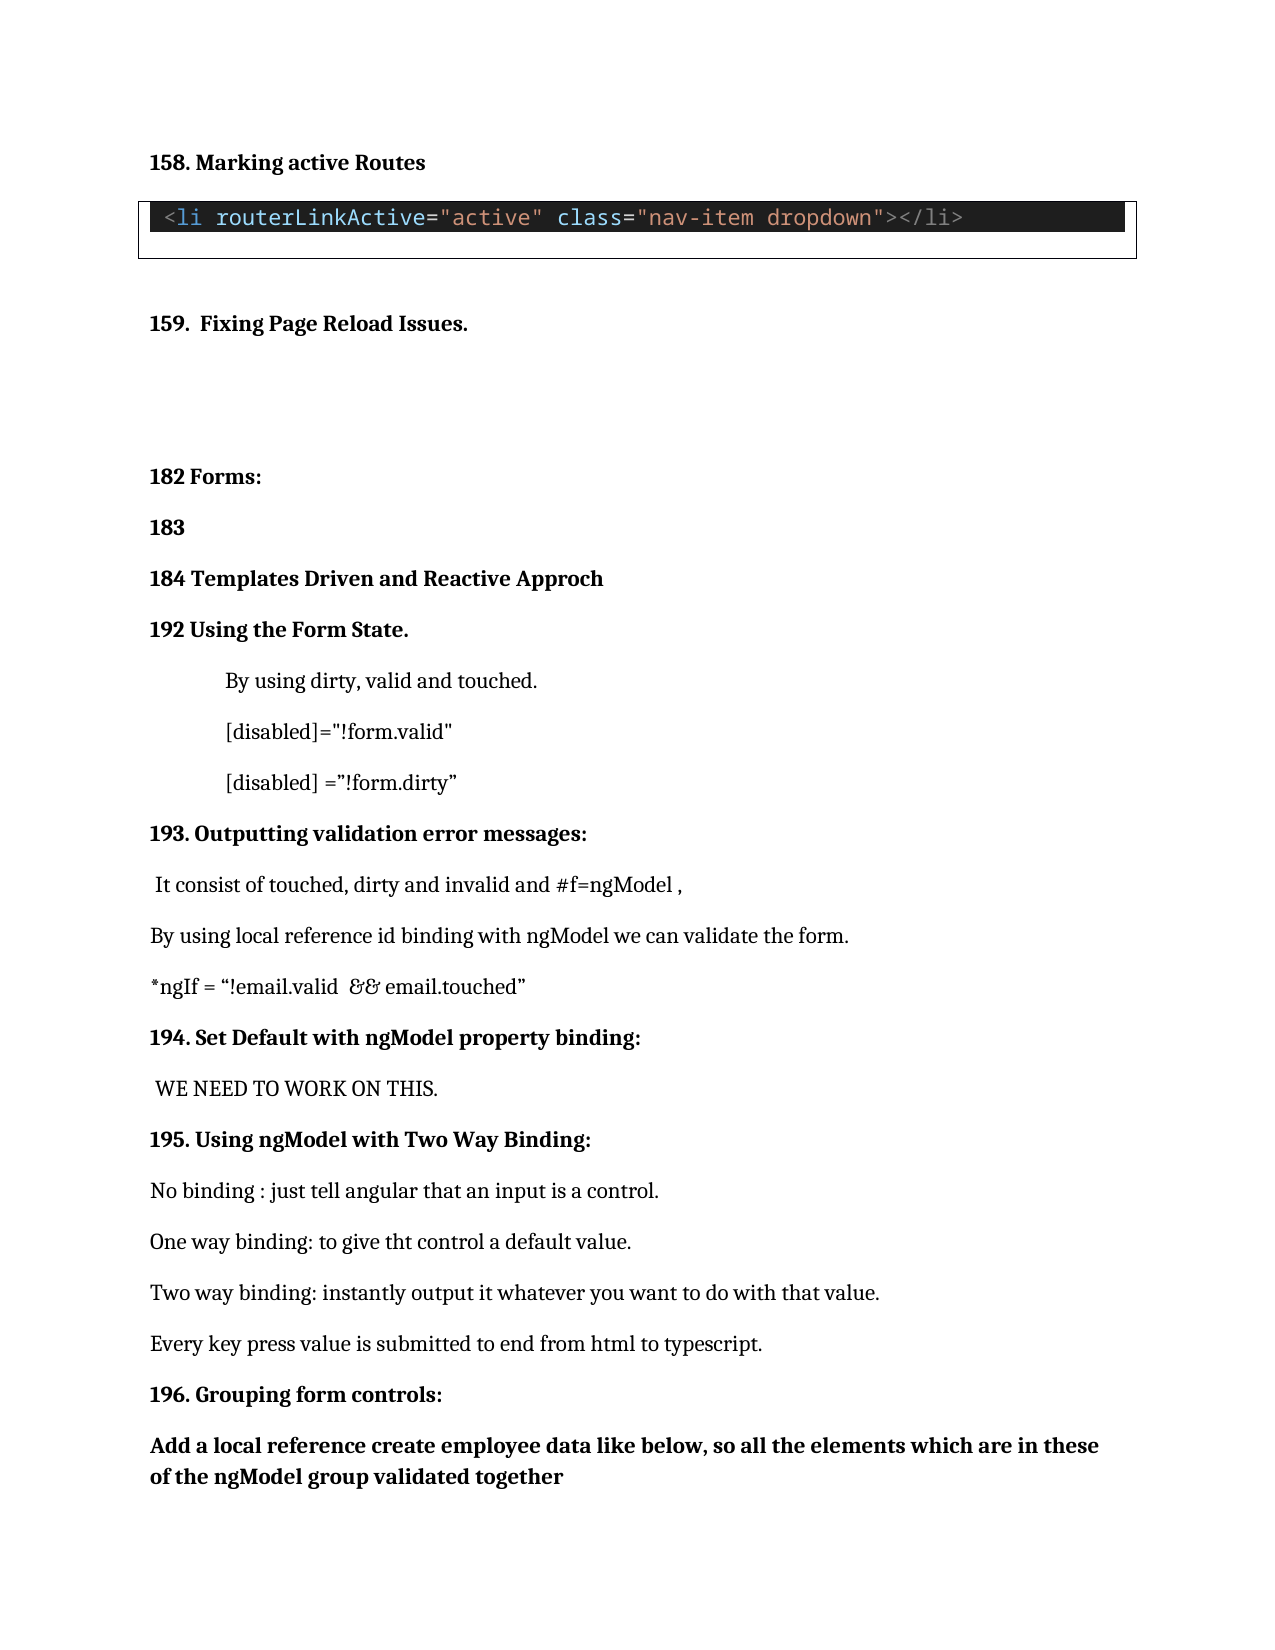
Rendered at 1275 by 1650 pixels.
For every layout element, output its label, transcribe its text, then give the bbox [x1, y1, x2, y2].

text No binding : just tell angular that an input is a control. [150, 1178, 1125, 1204]
text 194. Set Default with ngModel property binding: [150, 1025, 1125, 1051]
text [disabled] =”!form.dirty” [150, 770, 1125, 796]
text WE NEED TO WORK ON THIS. [150, 1076, 1125, 1102]
text 195. Using ngModel with Two Way Binding: [150, 1127, 1125, 1153]
text Add a local reference create employee data like below, so all the elements which are in these of the ngModel group validated together [150, 1433, 1125, 1490]
text 158. Marking active Routes [150, 150, 1125, 176]
text [disabled]="!form.valid" [150, 719, 1125, 745]
text One way binding: to give tht control a default value. [150, 1229, 1125, 1255]
text 159. Fixing Page Reload Issues. [150, 310, 1125, 337]
text It consist of touched, dirty and invalid and #f=ngModel , [150, 872, 1125, 898]
text By using dirty, valid and touched. [150, 668, 1125, 694]
text 184 Templates Driven and Reactive Approch [150, 566, 1125, 592]
text Two way binding: instantly output it whatever you want to do with that value. [150, 1280, 1125, 1306]
text By using local reference id binding with ngModel we can validate the form. [150, 923, 1125, 949]
text 182 Forms: [150, 463, 1125, 490]
text *ngIf = “!email.valid && email.touched” [150, 974, 1125, 1000]
table_header <li routerLinkActive="active" class="nav-item dropdown"></li> [139, 202, 1136, 258]
text 192 Using the Form State. [150, 617, 1125, 643]
text Every key press value is submitted to end from html to typescript. [150, 1331, 1125, 1357]
text 196. Grouping form controls: [150, 1382, 1125, 1408]
text 193. Outputting validation error messages: [150, 821, 1125, 847]
text 183 [150, 514, 1125, 541]
